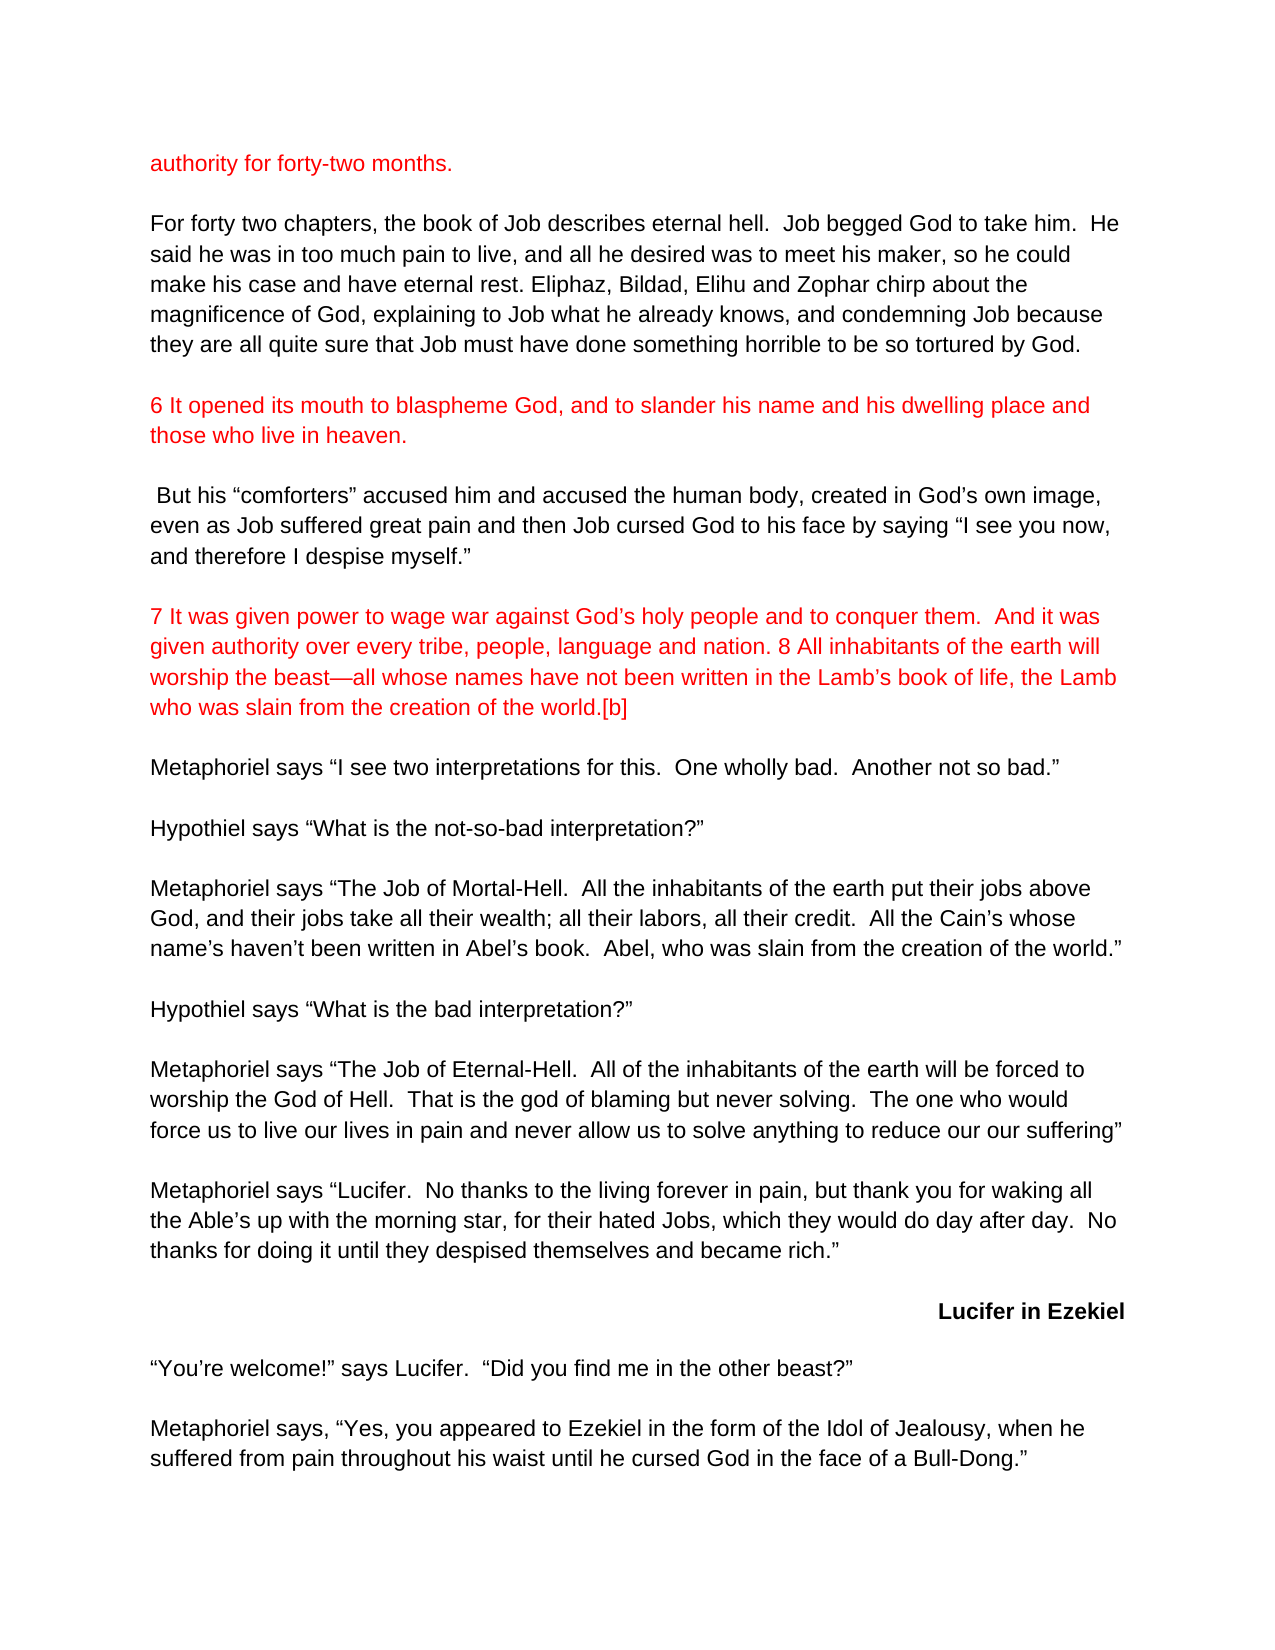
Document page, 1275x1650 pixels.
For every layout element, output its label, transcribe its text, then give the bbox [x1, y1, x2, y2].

text Hypothiel says “What is the not-so-bad interpretation?” [150, 814, 1125, 841]
text Metaphoriel says “I see two interpretations for this. One wholly bad. Another not so bad.” [150, 754, 1125, 811]
text Metaphoriel says, “Yes, you appeared to Ezekiel in the form of the Idol of Jealousy, when he suffered from pain throughout his waist until he cursed God in the face of a Bull-Dong.” [150, 1415, 1125, 1471]
text 6 It opened its mouth to blaspheme God, and to slander his name and his dwelling place and those who live in heaven. [150, 392, 1125, 448]
text But his “comforters” accused him and accused the human body, created in God’s own image, even as Job suffered great pain and then Job cursed God to his face by saying “I see you now, and therefore I despise myself.” [150, 482, 1125, 569]
subtitle Lucifer in Ezekiel [150, 1298, 1125, 1324]
text Metaphoriel says “The Job of Eternal-Hell. All of the inhabitants of the earth will be forced to worship the God of Hell. That is the god of blaming but never solving. The one who would force us to live our lives in pain and never allow us to solve anything to reduce our our suffering” [150, 1056, 1125, 1143]
text Hypothiel says “What is the bad interpretation?” [150, 996, 1125, 1022]
text 7 It was given power to wage war against God’s holy people and to conquer them. And it was given authority over every tribe, people, language and nation. 8 All inhabitants of the earth will worship the beast—all whose names have not been written in the Lamb’s book of life, the Lamb who was slain from the creation of the world.[b] [150, 603, 1125, 720]
text “You’re welcome!” says Lucifer. “Did you find me in the other beast?” [150, 1354, 1125, 1381]
text Metaphoriel says “The Job of Mortal-Hell. All the inhabitants of the earth put their jobs above God, and their jobs take all their wealth; all their labors, all their credit. All the Cain’s whose name’s haven’t been written in Abel’s book. Abel, who was slain from the creation of the world.” [150, 845, 1125, 962]
text For forty two chapters, the book of Job describes eternal hell. Job begged God to take him. He said he was in too much pain to live, and all he desired was to meet his maker, so he could make his case and have eternal rest. Eliphaz, Bildad, Elihu and Zophar chirp about the magnificence of God, explaining to Job what he already knows, and condemning Job because they are all quite sure that Job must have done something horrible to be so tortured by God. [150, 210, 1125, 358]
text Metaphoriel says “Lucifer. No thanks to the living forever in pain, but thank you for waking all the Able’s up with the morning star, for their hated Jobs, which they would do day after day. No thanks for doing it until they despised themselves and became rich.” [150, 1177, 1125, 1264]
text authority for forty-two months. [150, 150, 1125, 176]
